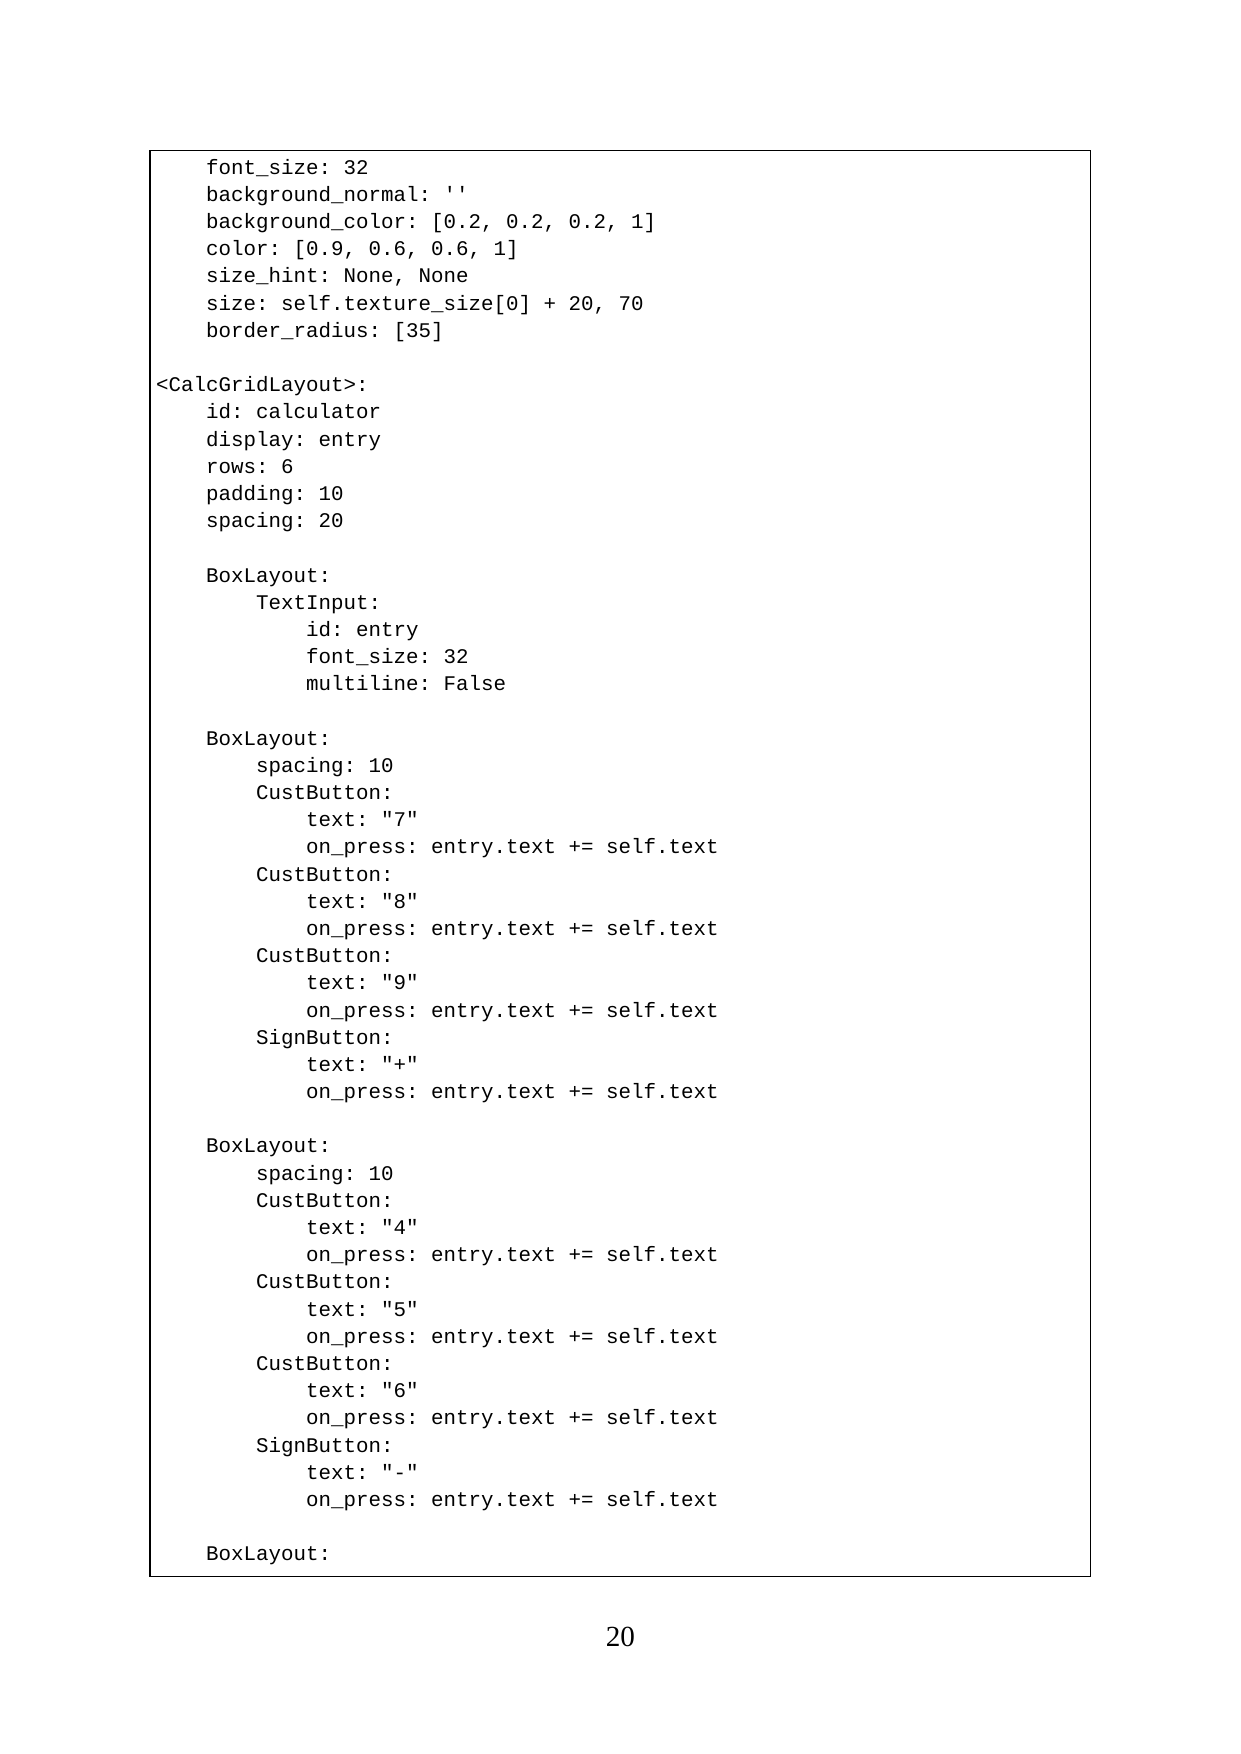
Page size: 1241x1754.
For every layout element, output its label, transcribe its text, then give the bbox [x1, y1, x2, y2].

table_header font_size: 32 background_normal: '' background_color: [0.2, 0.2, 0.2, 1] color: [0.9, 0.6, 0.6, 1] size_hint: None, None size: self.texture_size[0] + 20, 70 border_radius: [35] <CalcGridLayout>: id: calculator display: entry rows: 6 padding: 10 spacing: 20 BoxLayout: TextInput: id: entry font_size: 32 multiline: False BoxLayout: spacing: 10 CustButton: text: "7" on_press: entry.text += self.text CustButton: text: "8" on_press: entry.text += self.text CustButton: text: "9" on_press: entry.text += self.text SignButton: text: "+" on_press: entry.text += self.text BoxLayout: spacing: 10 CustButton: text: "4" on_press: entry.text += self.text CustButton: text: "5" on_press: entry.text += self.text CustButton: text: "6" on_press: entry.text += self.text SignButton: text: "-" on_press: entry.text += self.text BoxLayout: [151, 151, 1090, 1576]
